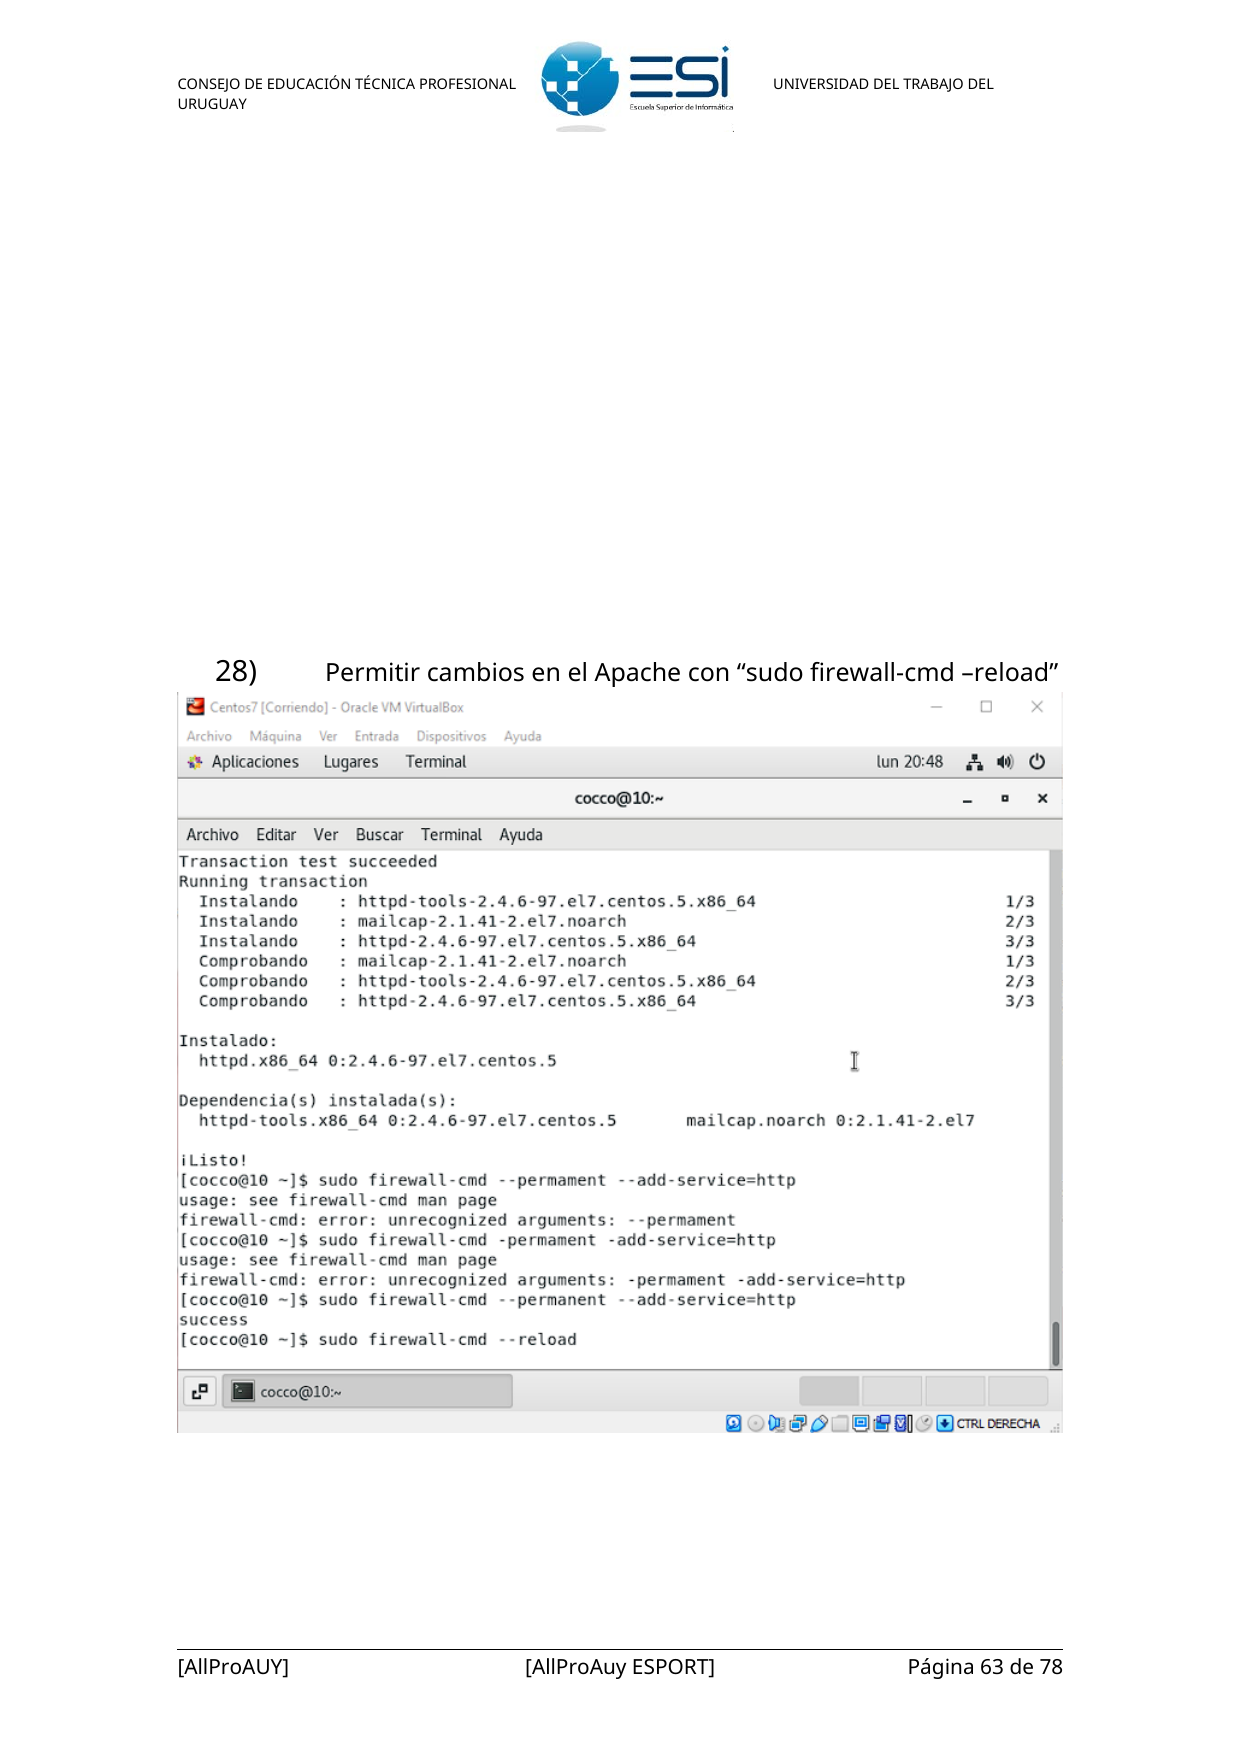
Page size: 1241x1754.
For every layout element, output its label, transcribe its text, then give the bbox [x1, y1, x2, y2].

list Permitir cambios en el Apache con “sudo firewall-cmd –reload” [215, 650, 1063, 689]
picture [534, 39, 734, 132]
picture [177, 692, 1063, 1433]
